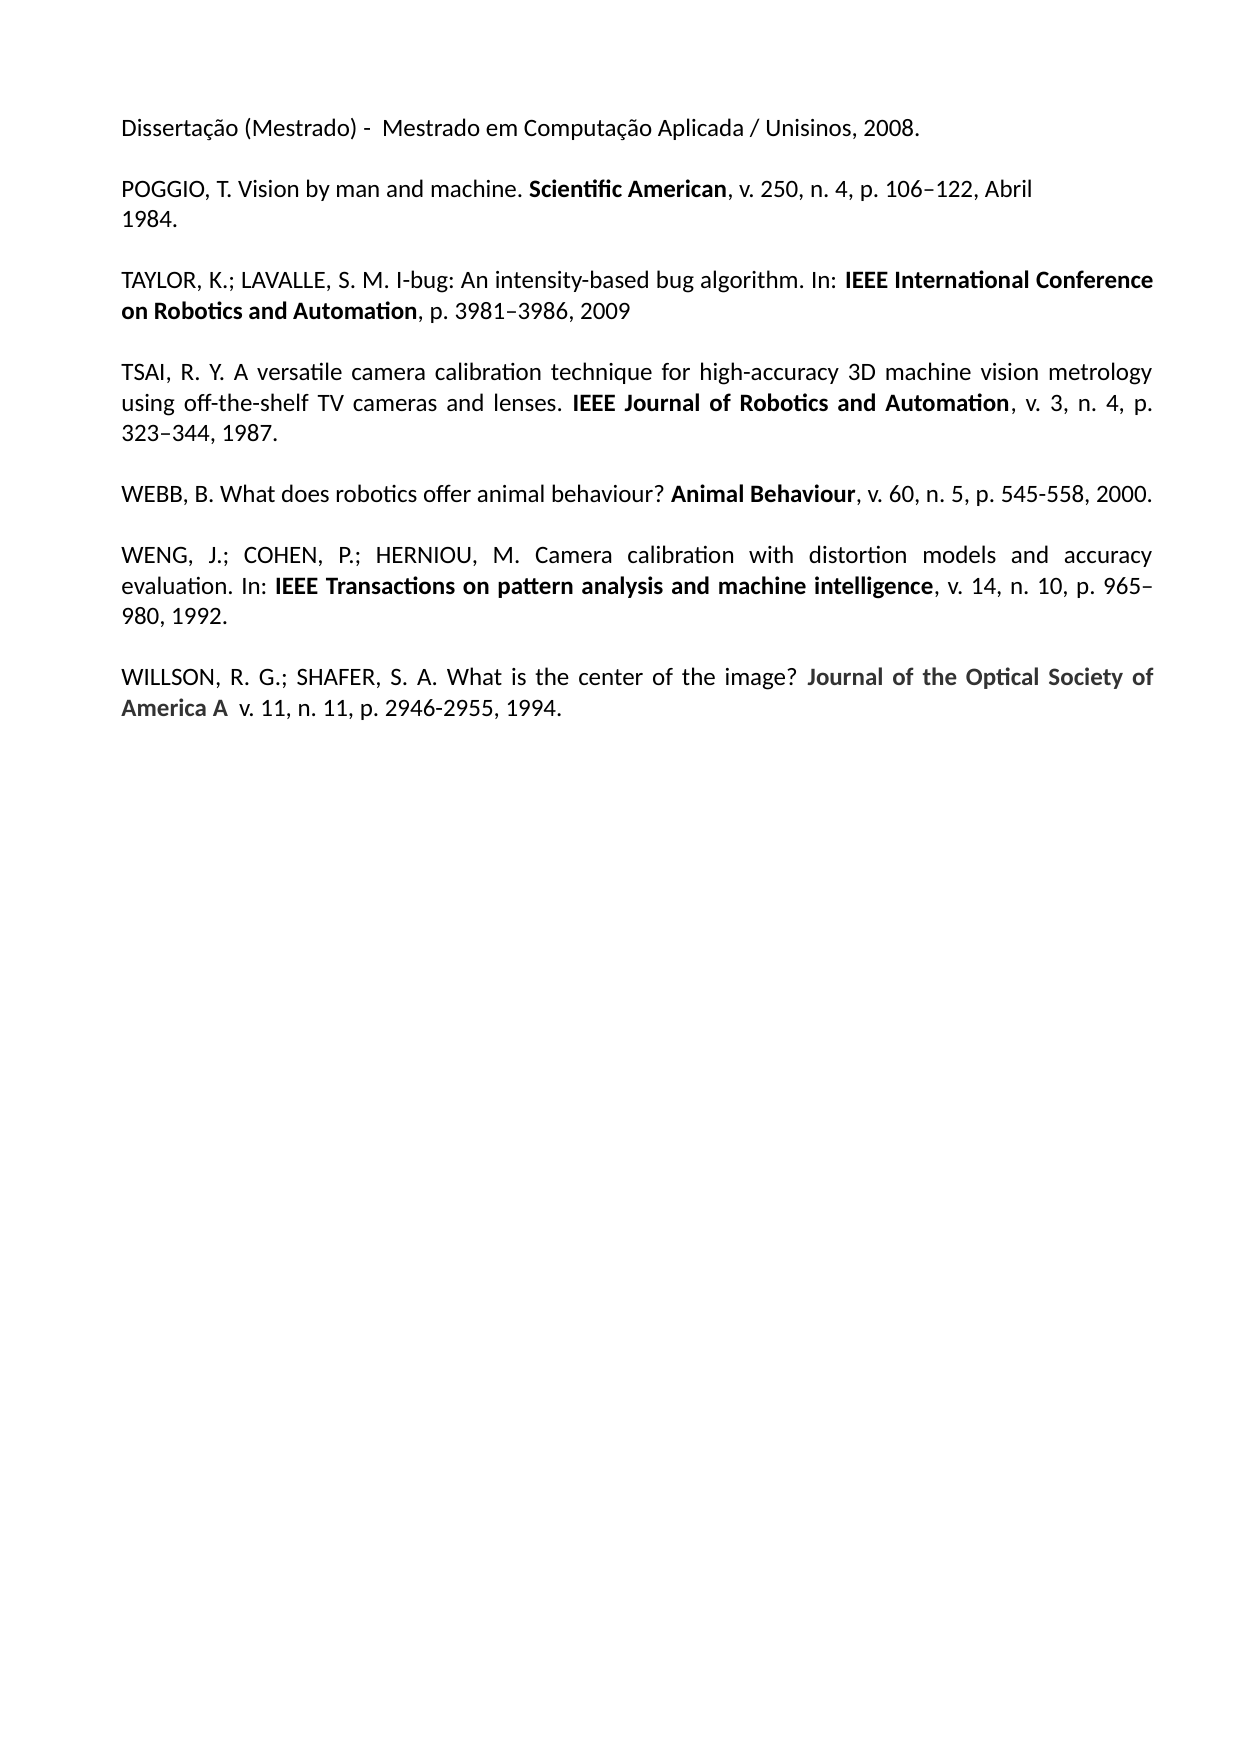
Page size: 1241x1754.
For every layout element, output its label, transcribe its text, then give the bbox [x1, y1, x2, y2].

text POGGIO, T. Vision by man and machine. Scientiﬁc American, v. 250, n. 4, p. 106–122, Abril [121, 173, 1154, 203]
text WENG, J.; COHEN, P.; HERNIOU, M. Camera calibration with distortion models and accuracy evaluation. In: IEEE Transactions on pattern analysis and machine intelligence, v. 14, n. 10, p. 965–980, 1992. [121, 539, 1154, 631]
text TSAI, R. Y. A versatile camera calibration technique for high-accuracy 3D machine vision metrology using off-the-shelf TV cameras and lenses. IEEE Journal of Robotics and Automation, v. 3, n. 4, p. 323–344, 1987. [121, 356, 1154, 448]
text WILLSON, R. G.; SHAFER, S. A. What is the center of the image? Journal of the Optical Society of America A v. 11, n. 11, p. 2946-2955, 1994. [121, 661, 1154, 722]
text 1984. [121, 203, 1154, 234]
text TAYLOR, K.; LAVALLE, S. M. I-bug: An intensity-based bug algorithm. In: IEEE International Conference on Robotics and Automation, p. 3981–3986, 2009 [121, 264, 1154, 326]
text Dissertação (Mestrado) - Mestrado em Computação Aplicada / Unisinos, 2008. [121, 112, 1154, 142]
text WEBB, B. What does robotics offer animal behaviour? Animal Behaviour, v. 60, n. 5, p. 545-558, 2000. [121, 478, 1154, 509]
